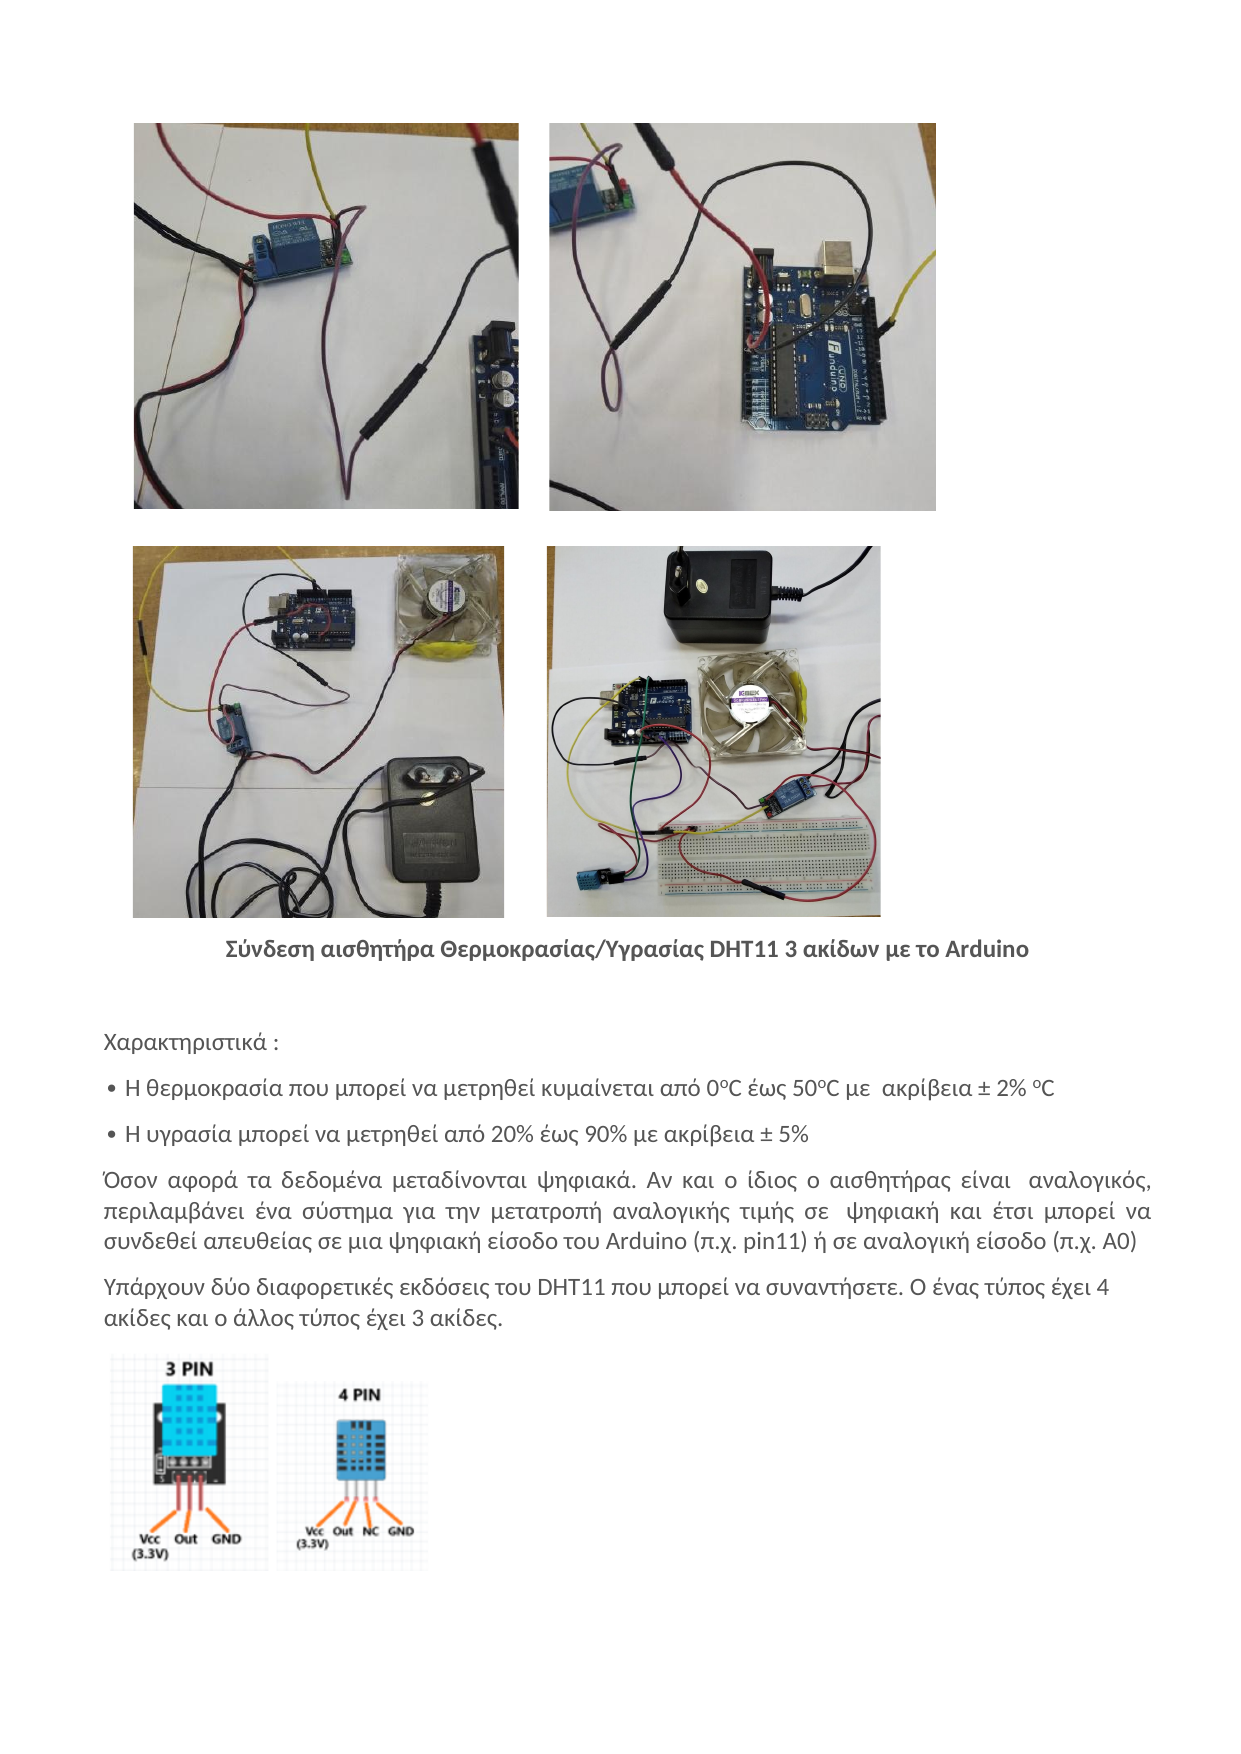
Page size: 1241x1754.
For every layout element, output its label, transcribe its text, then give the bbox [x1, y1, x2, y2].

text Όσον αφορά τα δεδομένα μεταδίνονται ψηφιακά. Αν και ο ίδιος ο αισθητήρας είναι αναλογικός, περιλαμβάνει ένα σύστημα για την μετατροπή αναλογικής τιμής σε ψηφιακή και έτσι μπορεί να συνδεθεί απευθείας σε μια ψηφιακή είσοδο του Arduino (π.χ. pin11) ή σε αναλογική είσοδο (π.χ. Α0) [103, 1164, 1152, 1256]
text Σύνδεση αισθητήρα Θερμοκρασίας/Υγρασίας DHT11 3 ακίδων με το Arduino [103, 934, 1152, 964]
text ∙ Η θερμοκρασία που μπορεί να μετρηθεί κυμαίνεται από 0οC έως 50οC με ακρίβεια ± 2% οC [103, 1072, 1152, 1103]
text ∙ Η υγρασία μπορεί να μετρηθεί από 20% έως 90% με ακρίβεια ± 5% [103, 1118, 1152, 1149]
text Υπάρχουν δύο διαφορετικές εκδόσεις του DHT11 που μπορεί να συναντήσετε. Ο ένας τύπος έχει 4 ακίδες και ο άλλος τύπος έχει 3 ακίδες. [103, 1272, 1152, 1333]
text Χαρακτηριστικά : [103, 1026, 1152, 1056]
